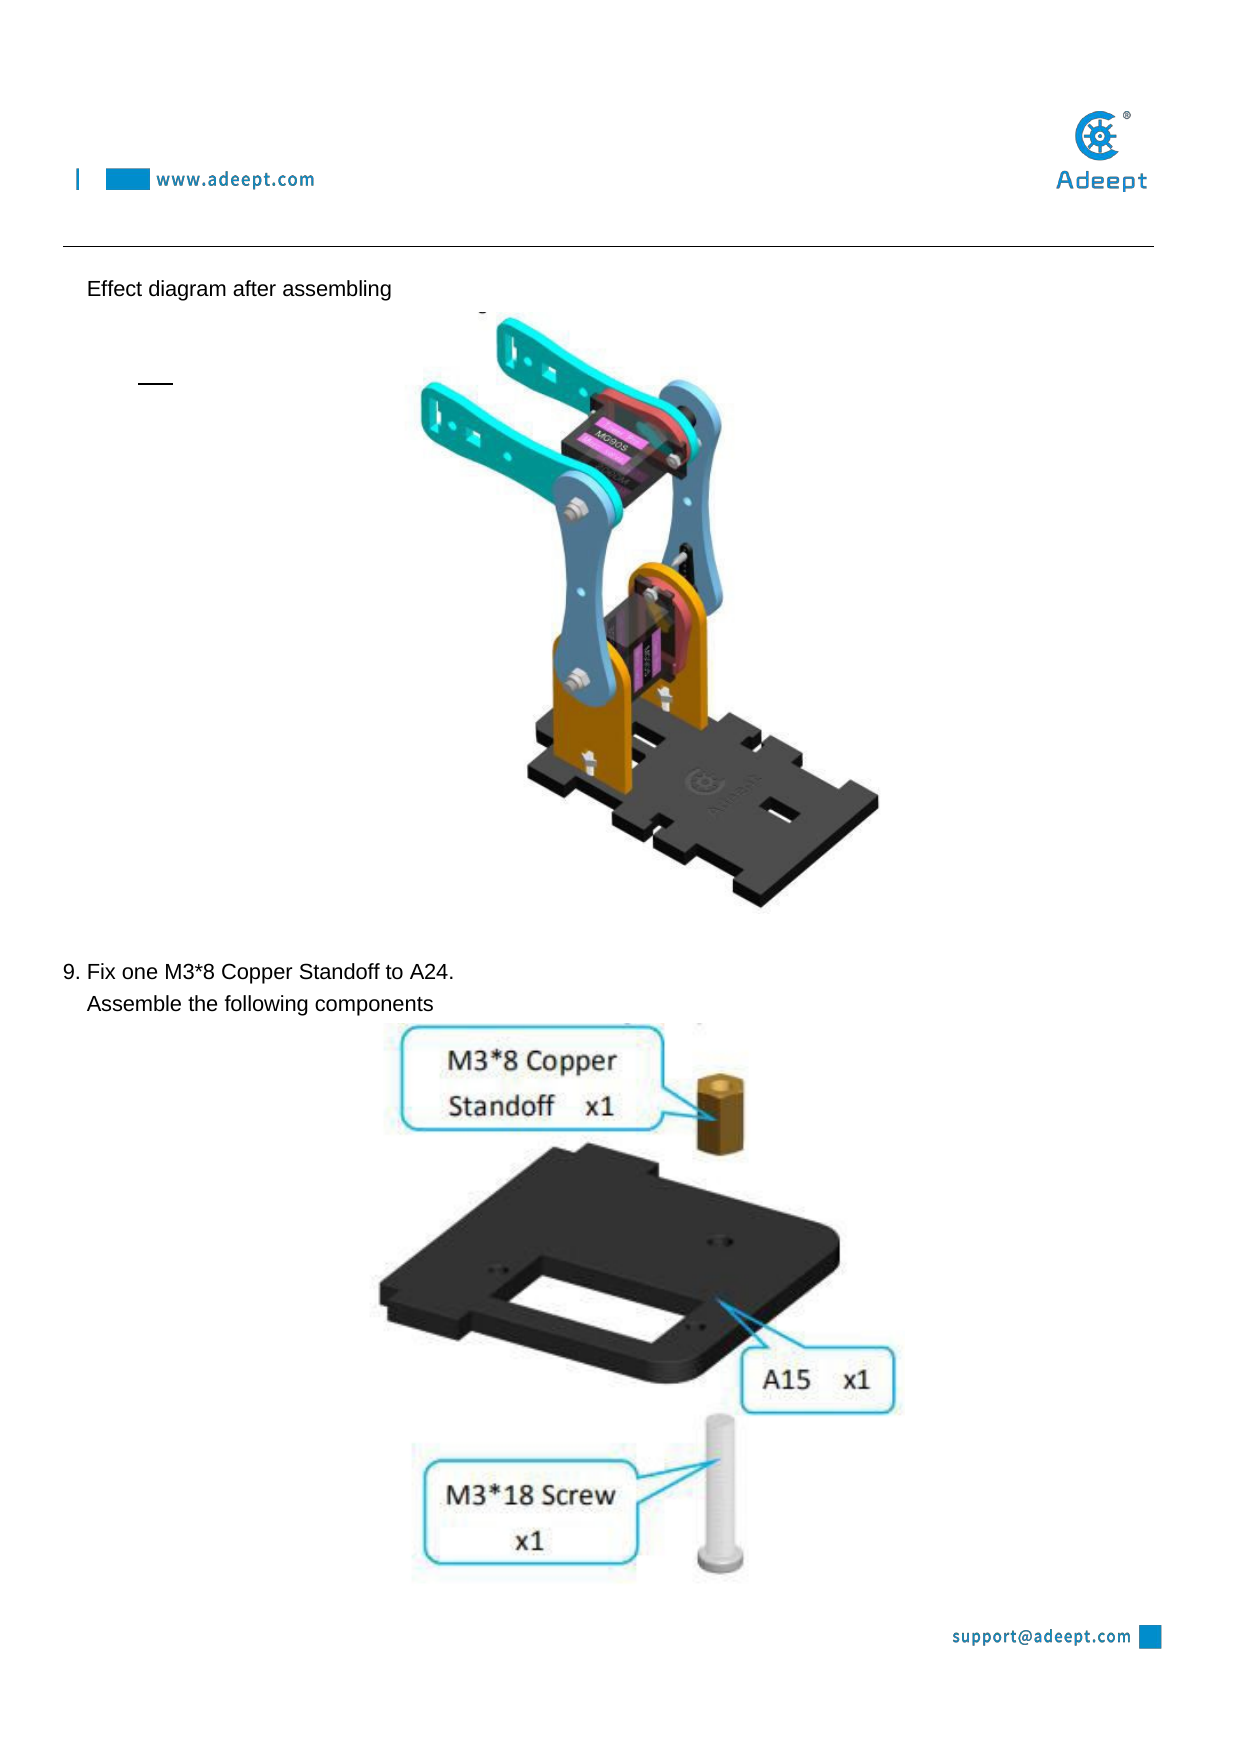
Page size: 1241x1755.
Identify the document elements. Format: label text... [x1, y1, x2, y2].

picture [357, 1023, 905, 1596]
picture [947, 1625, 1139, 1649]
text Effect diagram after assembling [87, 276, 1178, 301]
picture [1056, 111, 1147, 192]
picture [350, 312, 909, 914]
list Fix one M3*8 Copper Standoff to A24. Assemble the following components [63, 959, 477, 1016]
picture [75, 167, 343, 191]
